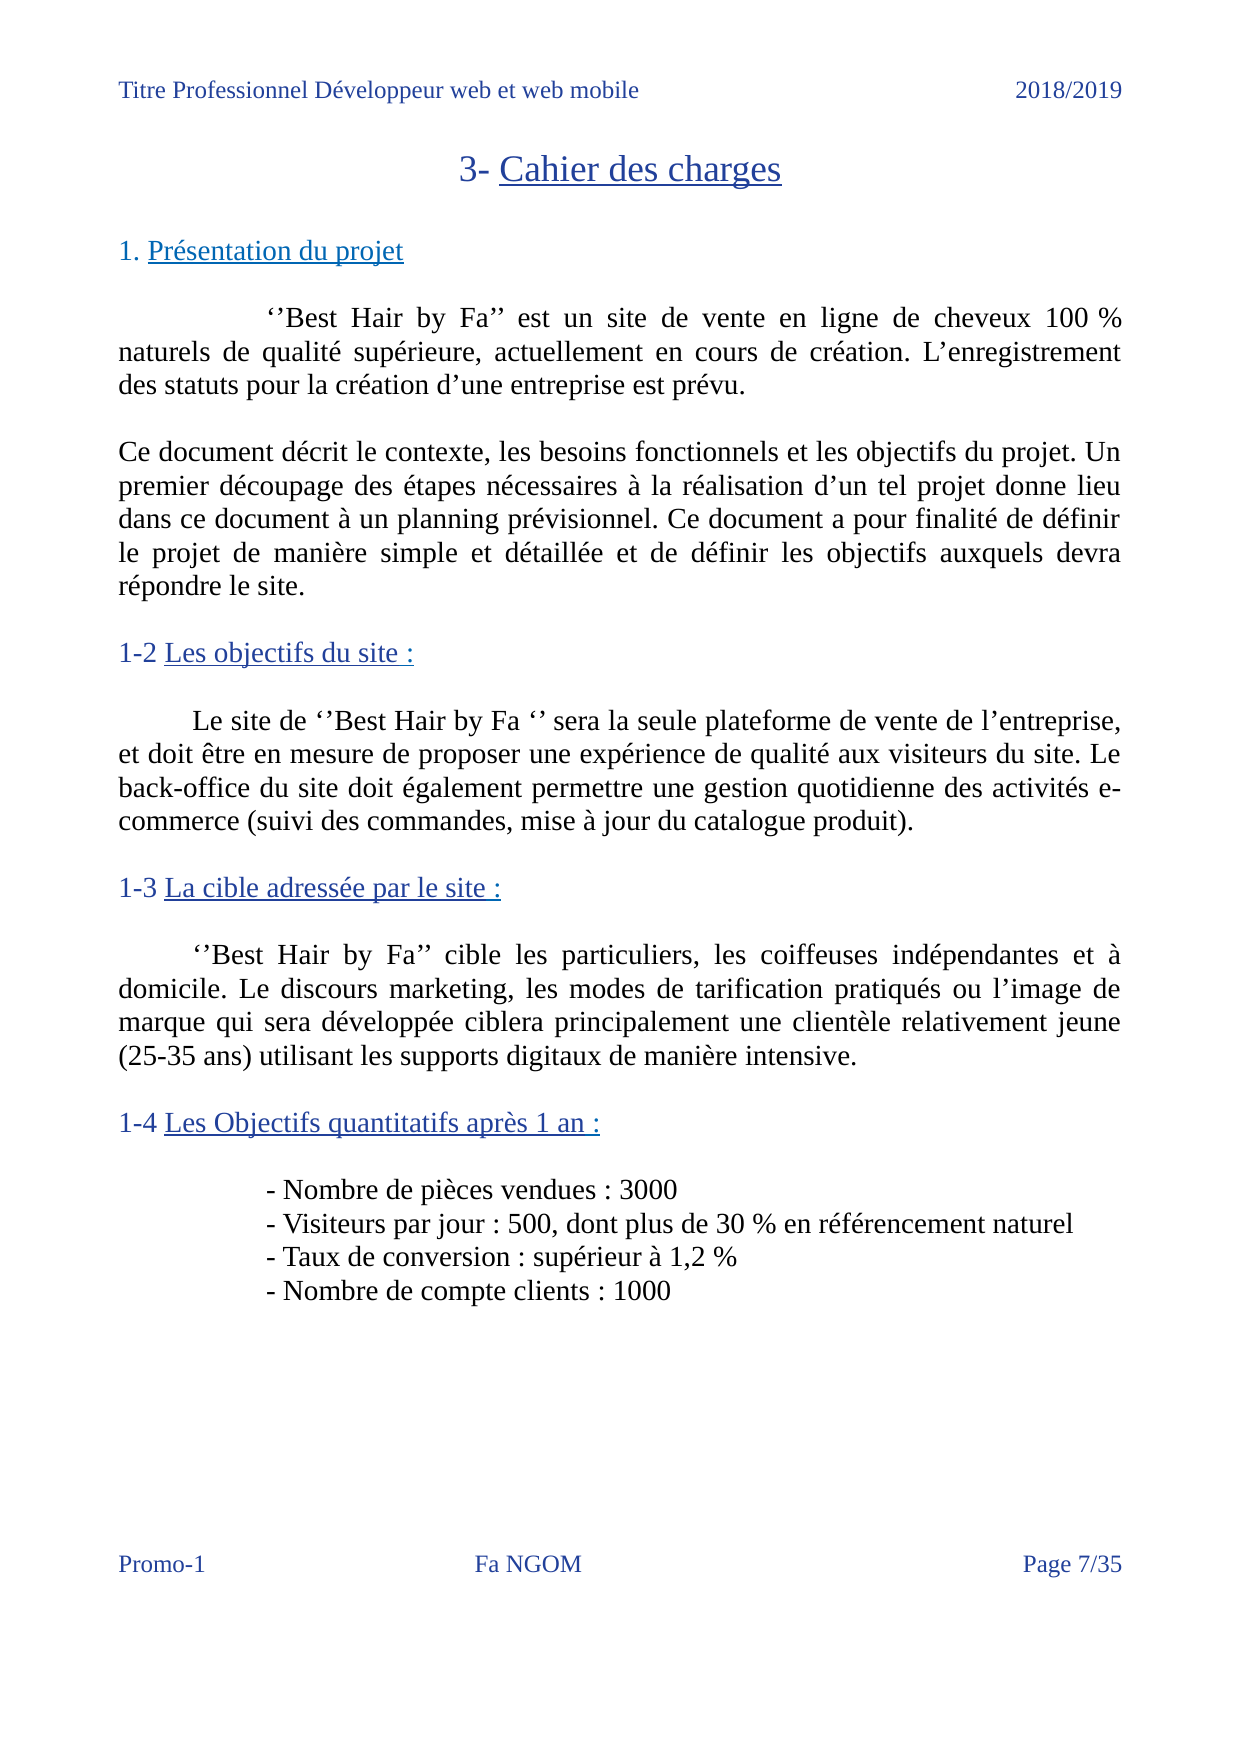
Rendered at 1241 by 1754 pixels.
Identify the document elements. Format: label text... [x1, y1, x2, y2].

text 1-4 Les Objectifs quantitatifs après 1 an : [118, 1105, 1122, 1139]
text 1. Présentation du projet [118, 233, 1122, 267]
text - Taux de conversion : supérieur à 1,2 % [118, 1239, 1122, 1273]
text ‘’Best Hair by Fa’’ est un site de vente en ligne de cheveux 100 % naturels de qualité supérieure, actuellement en cours de création. L’enregistrement des statuts pour la création d’une entreprise est prévu. [118, 300, 1122, 401]
text 3- Cahier des charges [118, 147, 1122, 190]
text Ce document décrit le contexte, les besoins fonctionnels et les objectifs du projet. Un premier découpage des étapes nécessaires à la réalisation d’un tel projet donne lieu dans ce document à un planning prévisionnel. Ce document a pour finalité de définir le projet de manière simple et détaillée et de définir les objectifs auxquels devra répondre le site. [118, 434, 1122, 602]
text - Nombre de pièces vendues : 3000 [118, 1172, 1122, 1206]
text 1-3 La cible adressée par le site : [118, 870, 1122, 904]
text - Visiteurs par jour : 500, dont plus de 30 % en référencement naturel [118, 1206, 1122, 1239]
text 1-2 Les objectifs du site : [118, 636, 1122, 669]
text - Nombre de compte clients : 1000 [192, 1273, 1122, 1306]
text ‘’Best Hair by Fa’’ cible les particuliers, les coiffeuses indépendantes et à domicile. Le discours marketing, les modes de tarification pratiqués ou l’image de marque qui sera développée ciblera principalement une clientèle relativement jeune (25-35 ans) utilisant les supports digitaux de manière intensive. [118, 937, 1122, 1072]
text Le site de ‘’Best Hair by Fa ‘’ sera la seule plateforme de vente de l’entreprise, et doit être en mesure de proposer une expérience de qualité aux visiteurs du site. Le back-office du site doit également permettre une gestion quotidienne des activités e-commerce (suivi des commandes, mise à jour du catalogue produit). [118, 703, 1122, 837]
